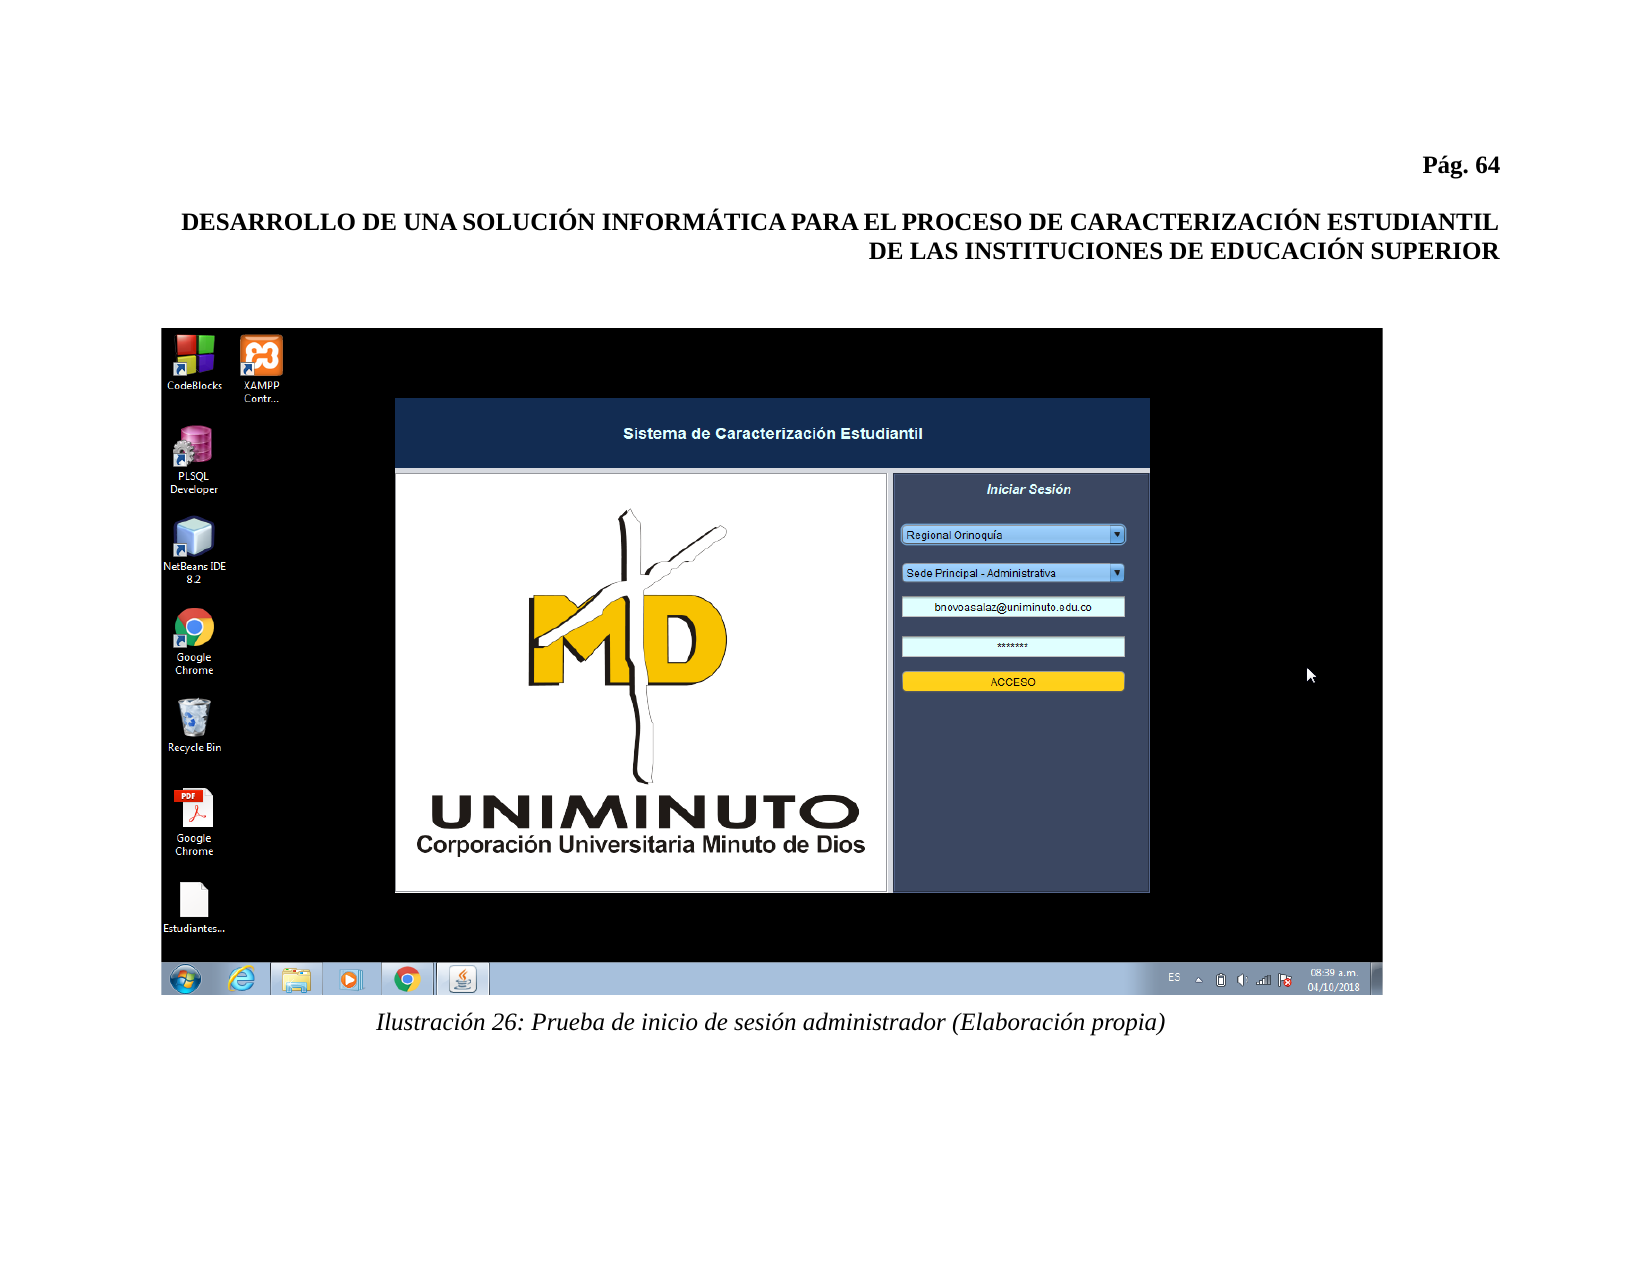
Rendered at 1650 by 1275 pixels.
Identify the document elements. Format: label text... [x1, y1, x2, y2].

text Ilustración 26: Prueba de inicio de sesión administrador (Elaboración propia) [161, 1007, 1383, 1036]
picture [161, 328, 1383, 995]
